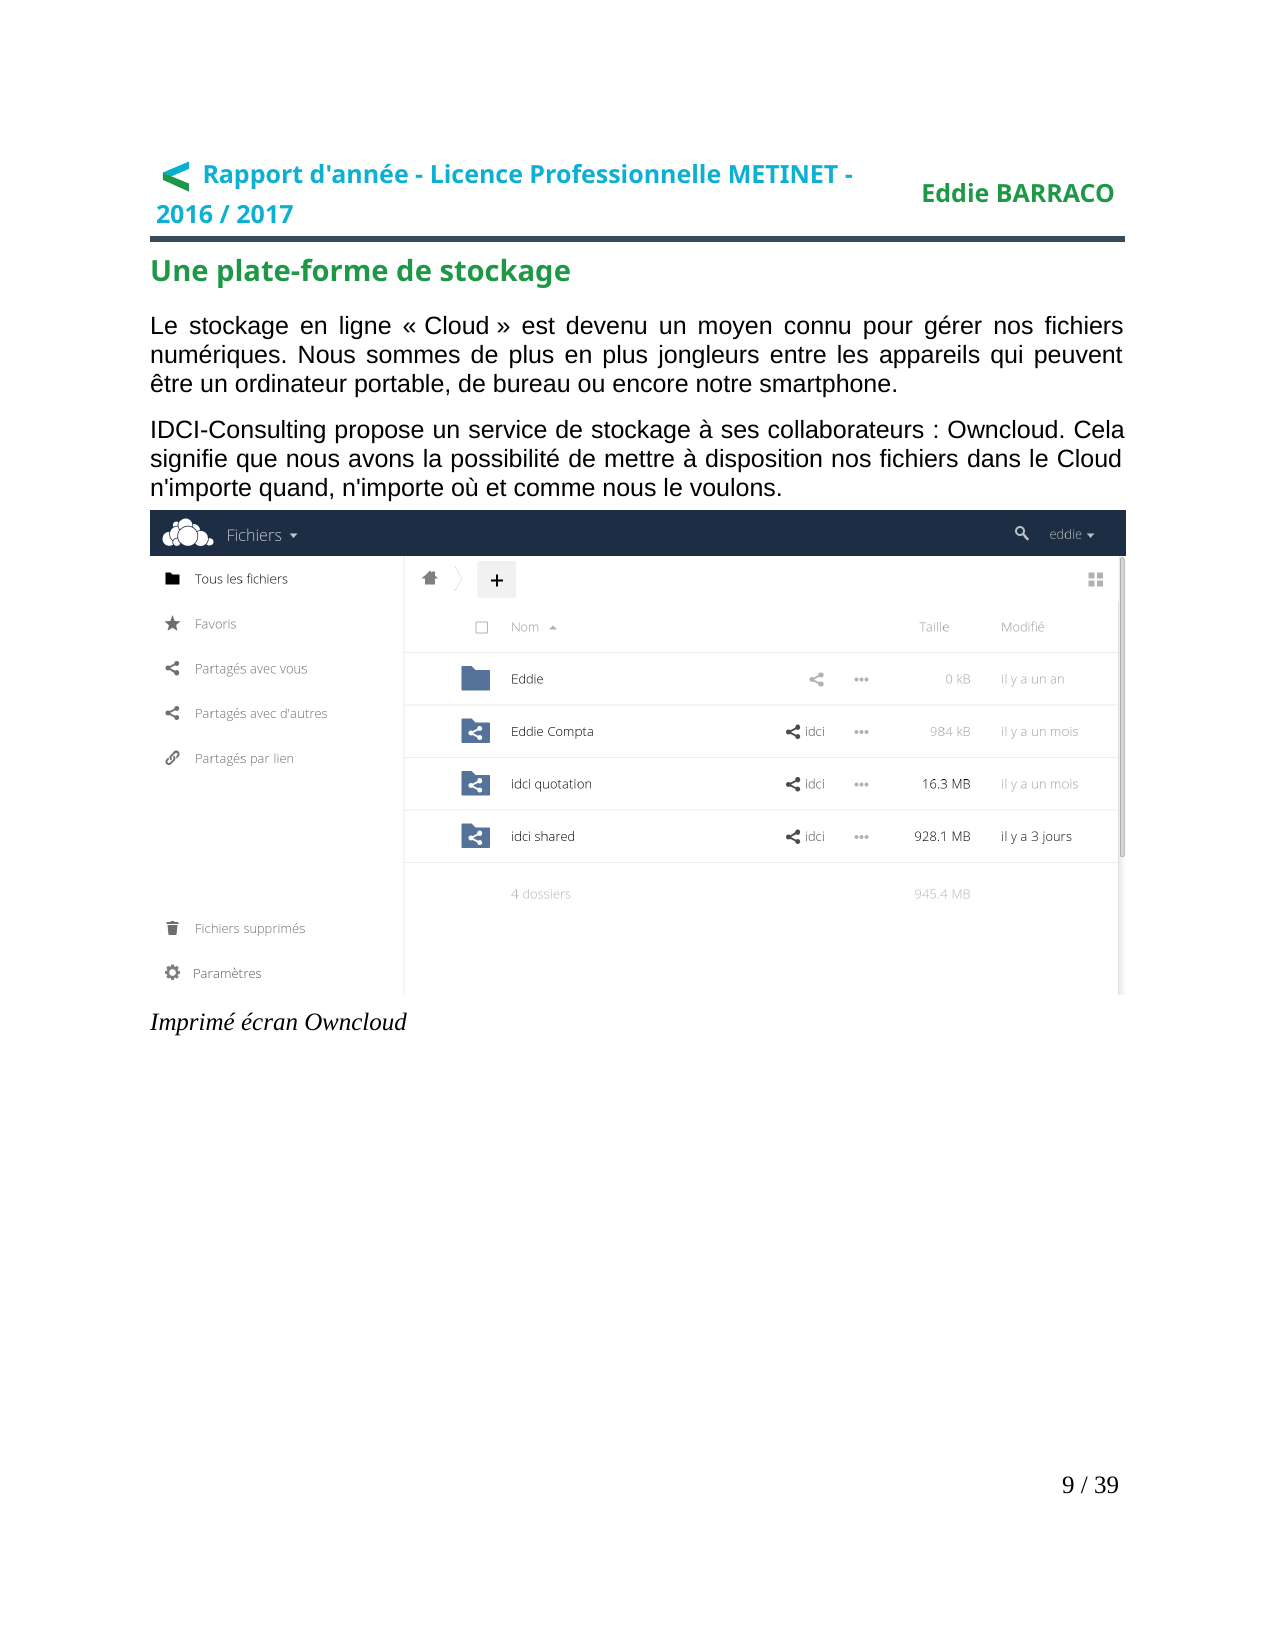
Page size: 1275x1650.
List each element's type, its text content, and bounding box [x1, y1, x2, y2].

picture [150, 510, 1126, 995]
text IDCI-Consulting propose un service de stockage à ses collaborateurs : Owncloud. Cela signifie que nous avons la possibilité de mettre à disposition nos fichiers dans le Cloud n'importe quand, n'importe où et comme nous le voulons. [150, 415, 1125, 502]
text Le stockage en ligne « Cloud » est devenu un moyen connu pour gérer nos fichiers numériques. Nous sommes de plus en plus jongleurs entre les appareils qui peuvent être un ordinateur portable, de bureau ou encore notre smartphone. [150, 311, 1125, 397]
text Imprimé écran Owncloud [150, 1007, 1125, 1036]
subtitle Une plate-forme de stockage [150, 250, 1125, 290]
